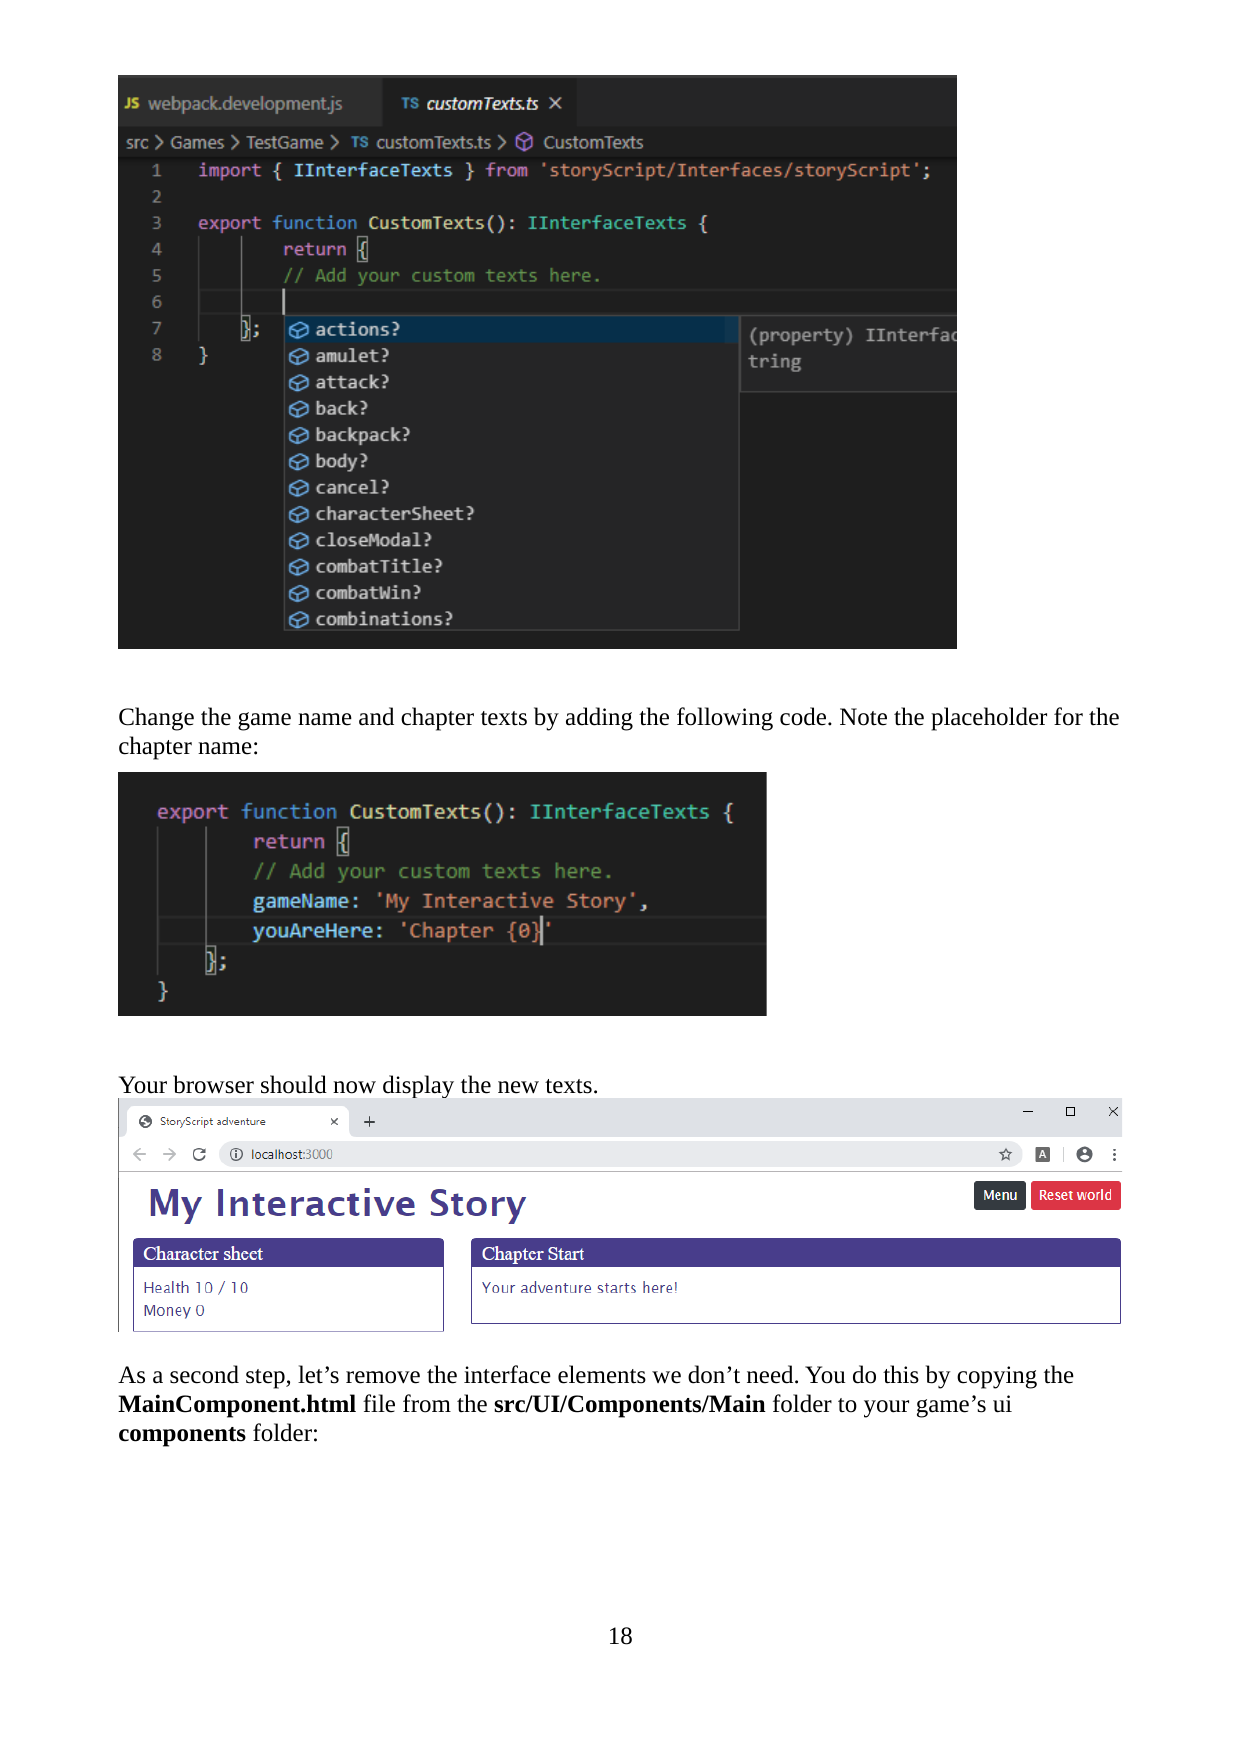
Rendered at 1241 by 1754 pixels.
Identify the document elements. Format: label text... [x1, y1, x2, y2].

text Change the game name and chapter texts by adding the following code. Note the placeholder for the chapter name: [118, 702, 1122, 760]
text Your browser should now display the new texts. [118, 1070, 1122, 1098]
text As a second step, let’s remove the interface elements we don’t need. You do this by copying the MainComponent.html file from the src/UI/Components/Main folder to your game’s ui components folder: [118, 1360, 1122, 1447]
